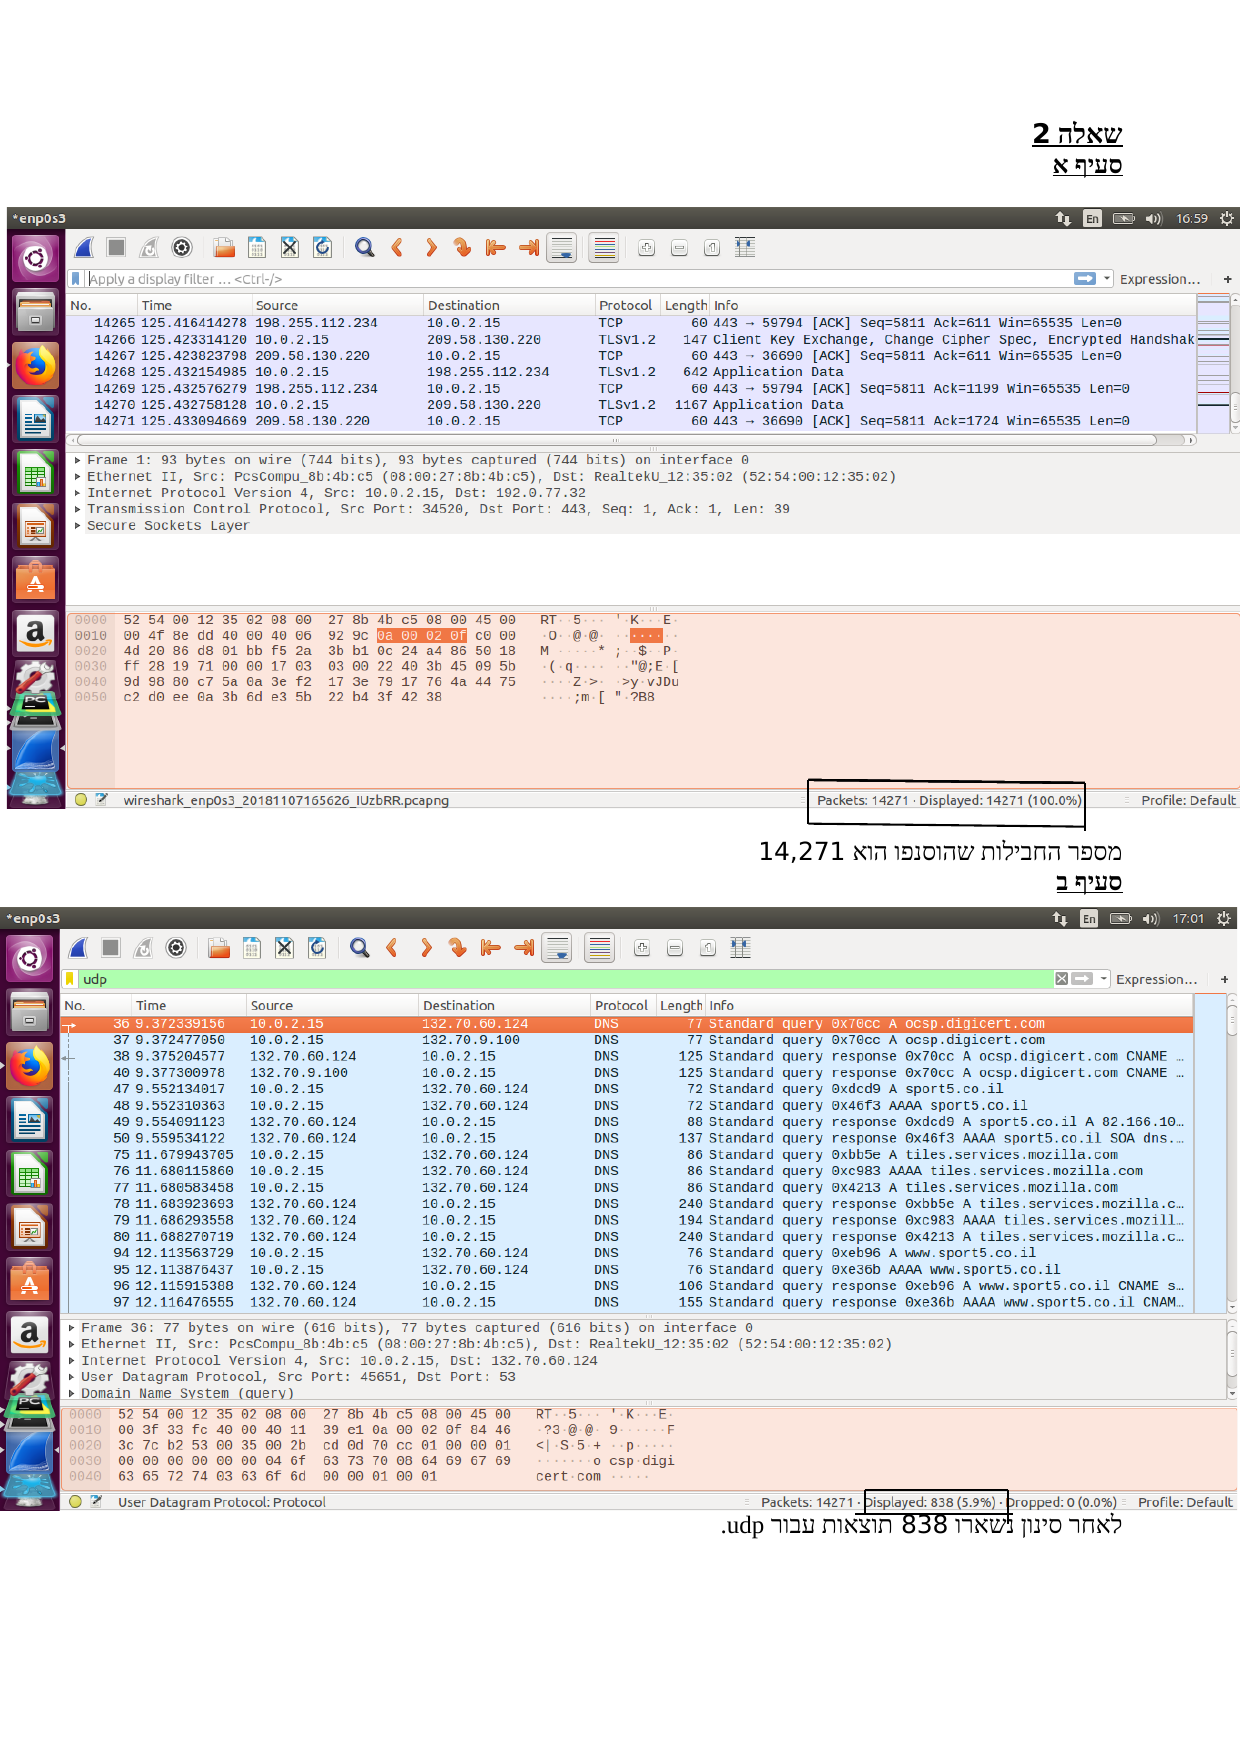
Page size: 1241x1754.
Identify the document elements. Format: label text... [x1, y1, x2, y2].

text סעיף ב [118, 867, 1122, 895]
text שאלה 2 [118, 118, 1122, 150]
text סעיף א [118, 150, 1122, 179]
text מספר החבילות שהוסנפו הוא 14,271 [118, 837, 1122, 867]
text .udp לאחר סינון נשארו 838 תוצאות עבור [118, 1511, 1122, 1540]
text [118, 895, 1122, 907]
